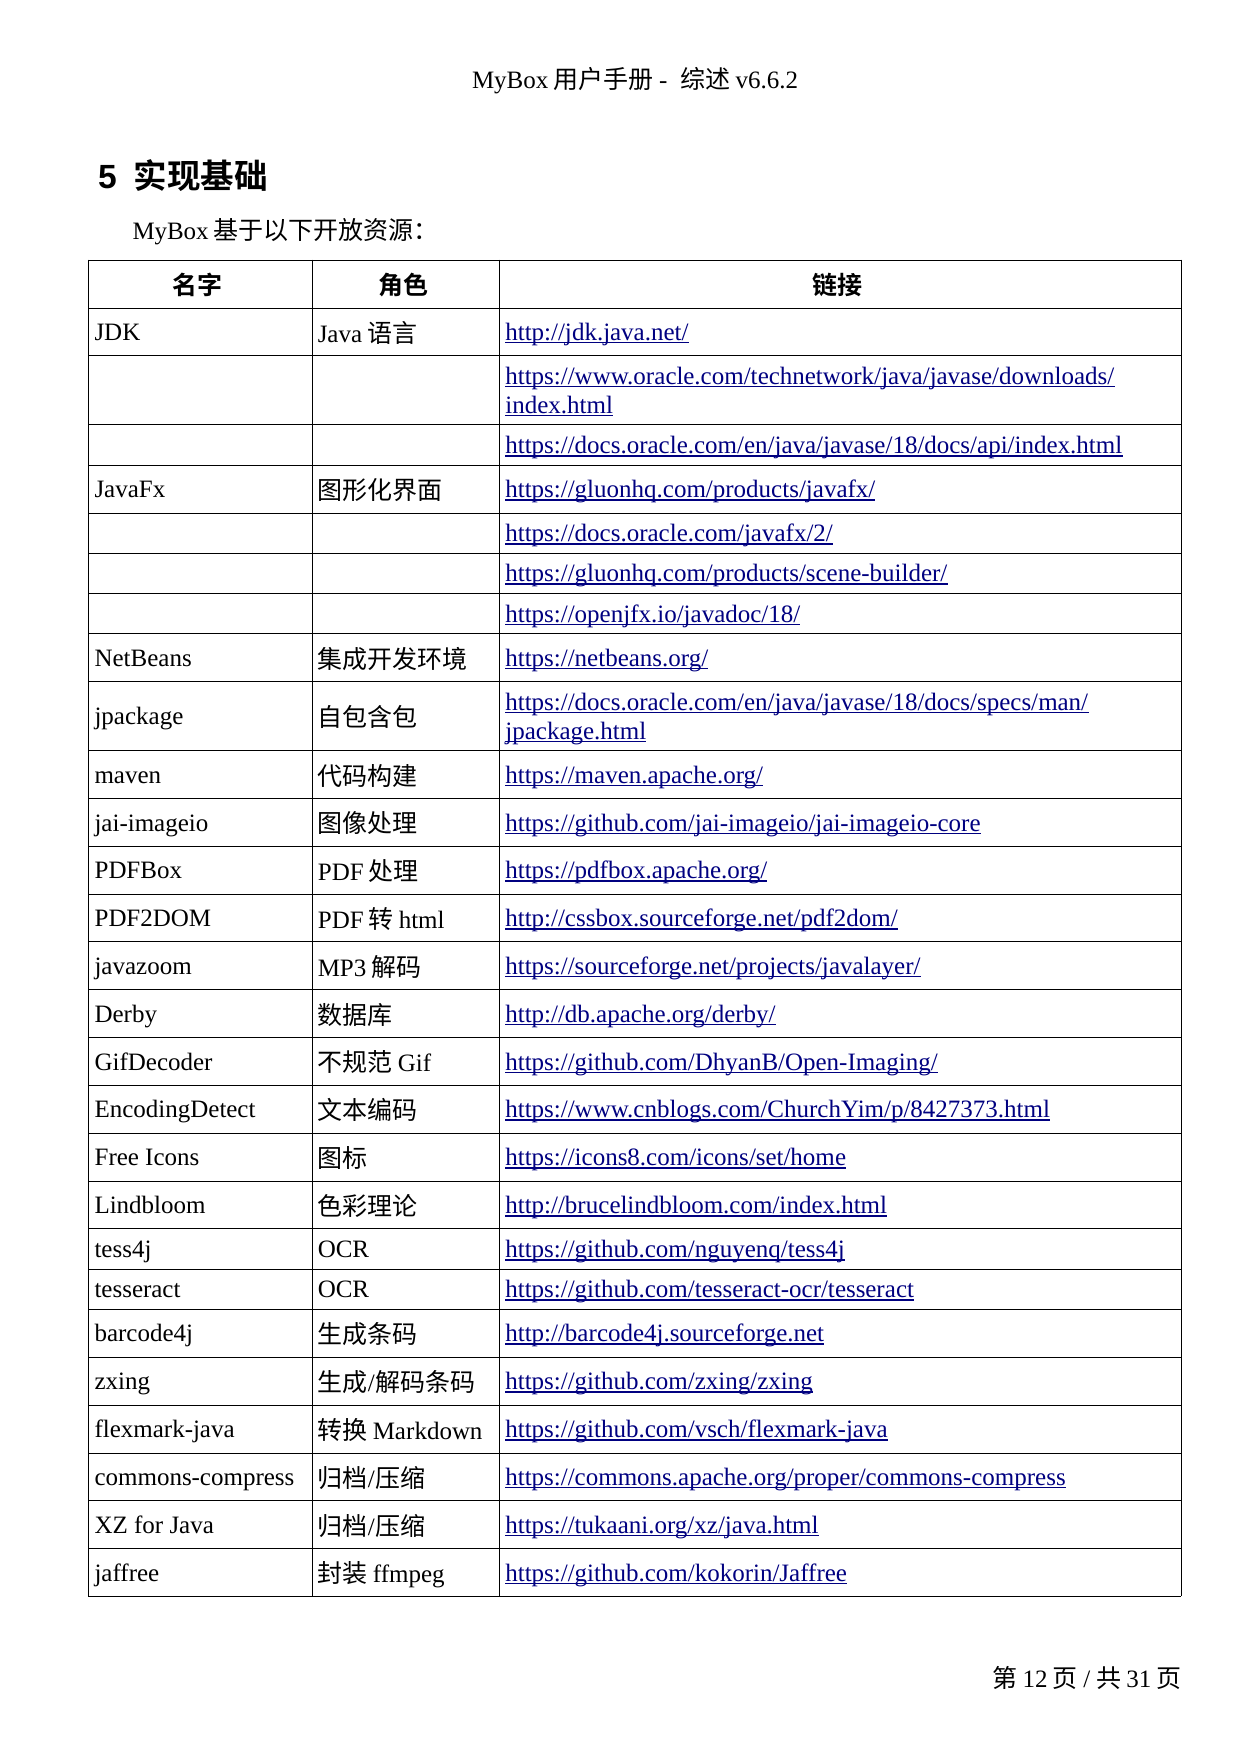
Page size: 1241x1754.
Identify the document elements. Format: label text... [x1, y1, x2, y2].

table_cell EncodingDetect [89, 1086, 312, 1133]
table_cell http://brucelindbloom.com/index.html [500, 1182, 1181, 1228]
table_cell PDFBox [89, 847, 312, 894]
table_cell maven [89, 751, 312, 798]
table_cell Lindbloom [89, 1182, 312, 1228]
table_cell http://db.apache.org/derby/ [500, 990, 1181, 1037]
subtitle 实现基础 [88, 150, 1181, 198]
table_cell barcode4j [89, 1310, 312, 1357]
table_cell 数据库 [313, 990, 499, 1037]
table_cell [89, 425, 312, 464]
table_cell Derby [89, 990, 312, 1037]
table_cell PDF处理 [313, 847, 499, 894]
table_cell http://barcode4j.sourceforge.net [500, 1310, 1181, 1357]
table_cell [89, 554, 312, 593]
table_cell 文本编码 [313, 1086, 499, 1133]
table_cell https://icons8.com/icons/set/home [500, 1134, 1181, 1181]
table_cell https://sourceforge.net/projects/javalayer/ [500, 942, 1181, 989]
table_cell 封装ffmpeg [313, 1549, 499, 1596]
table_cell https://github.com/DhyanB/Open-Imaging/ [500, 1038, 1181, 1085]
table_cell https://github.com/zxing/zxing [500, 1358, 1181, 1404]
table_cell https://pdfbox.apache.org/ [500, 847, 1181, 894]
table_cell https://netbeans.org/ [500, 634, 1181, 681]
table_cell [313, 356, 499, 424]
table_cell commons-compress [89, 1454, 312, 1500]
table_cell [89, 356, 312, 424]
table_cell XZ for Java [89, 1501, 312, 1548]
table_cell https://docs.oracle.com/en/java/javase/18/docs/specs/man/jpackage.html [500, 682, 1181, 750]
table_cell 图标 [313, 1134, 499, 1181]
table_cell https://www.cnblogs.com/ChurchYim/p/8427373.html [500, 1086, 1181, 1133]
table_cell JDK [89, 309, 312, 355]
table_header 链接 [500, 261, 1181, 307]
table_header 角色 [313, 261, 499, 307]
table_cell OCR [313, 1270, 499, 1309]
table_cell https://commons.apache.org/proper/commons-compress [500, 1454, 1181, 1500]
table_cell 代码构建 [313, 751, 499, 798]
table_cell 图形化界面 [313, 466, 499, 512]
table_cell GifDecoder [89, 1038, 312, 1085]
table_cell OCR [313, 1229, 499, 1269]
table_cell https://openjfx.io/javadoc/18/ [500, 594, 1181, 633]
table_cell 色彩理论 [313, 1182, 499, 1228]
table_cell 转换Markdown [313, 1406, 499, 1452]
table_cell 归档/压缩 [313, 1501, 499, 1548]
table_cell https://github.com/jai-imageio/jai-imageio-core [500, 799, 1181, 846]
table_cell 图像处理 [313, 799, 499, 846]
table_cell https://gluonhq.com/products/javafx/ [500, 466, 1181, 512]
table_cell https://www.oracle.com/technetwork/java/javase/downloads/index.html [500, 356, 1181, 424]
table_cell 生成/解码条码 [313, 1358, 499, 1404]
table_cell https://github.com/tesseract-ocr/tesseract [500, 1270, 1181, 1309]
table_cell https://maven.apache.org/ [500, 751, 1181, 798]
table_cell Free Icons [89, 1134, 312, 1181]
table_cell flexmark-java [89, 1406, 312, 1452]
table_cell zxing [89, 1358, 312, 1404]
table_cell [89, 514, 312, 553]
table_cell PDF转html [313, 895, 499, 941]
table_cell tess4j [89, 1229, 312, 1269]
table_cell https://docs.oracle.com/javafx/2/ [500, 514, 1181, 553]
table_cell [89, 594, 312, 633]
table_cell http://jdk.java.net/ [500, 309, 1181, 355]
table_cell MP3解码 [313, 942, 499, 989]
table_cell JavaFx [89, 466, 312, 512]
table_cell [313, 594, 499, 633]
table_cell http://cssbox.sourceforge.net/pdf2dom/ [500, 895, 1181, 941]
table_cell PDF2DOM [89, 895, 312, 941]
table_cell 自包含包 [313, 682, 499, 750]
text MyBox基于以下开放资源： [88, 211, 1181, 247]
table_cell 不规范Gif [313, 1038, 499, 1085]
table_cell NetBeans [89, 634, 312, 681]
table_cell [313, 425, 499, 464]
table_cell javazoom [89, 942, 312, 989]
table_cell jaffree [89, 1549, 312, 1596]
table_header 名字 [89, 261, 312, 307]
table_cell https://github.com/kokorin/Jaffree [500, 1549, 1181, 1596]
table_cell https://github.com/nguyenq/tess4j [500, 1229, 1181, 1269]
table_cell https://tukaani.org/xz/java.html [500, 1501, 1181, 1548]
table_cell 生成条码 [313, 1310, 499, 1357]
table_cell tesseract [89, 1270, 312, 1309]
table_cell 归档/压缩 [313, 1454, 499, 1500]
table_cell https://docs.oracle.com/en/java/javase/18/docs/api/index.html [500, 425, 1181, 464]
table_cell jpackage [89, 682, 312, 750]
table_cell 集成开发环境 [313, 634, 499, 681]
table_cell https://gluonhq.com/products/scene-builder/ [500, 554, 1181, 593]
table_cell https://github.com/vsch/flexmark-java [500, 1406, 1181, 1452]
table_cell Java语言 [313, 309, 499, 355]
table_cell jai-imageio [89, 799, 312, 846]
table_cell [313, 554, 499, 593]
table_cell [313, 514, 499, 553]
